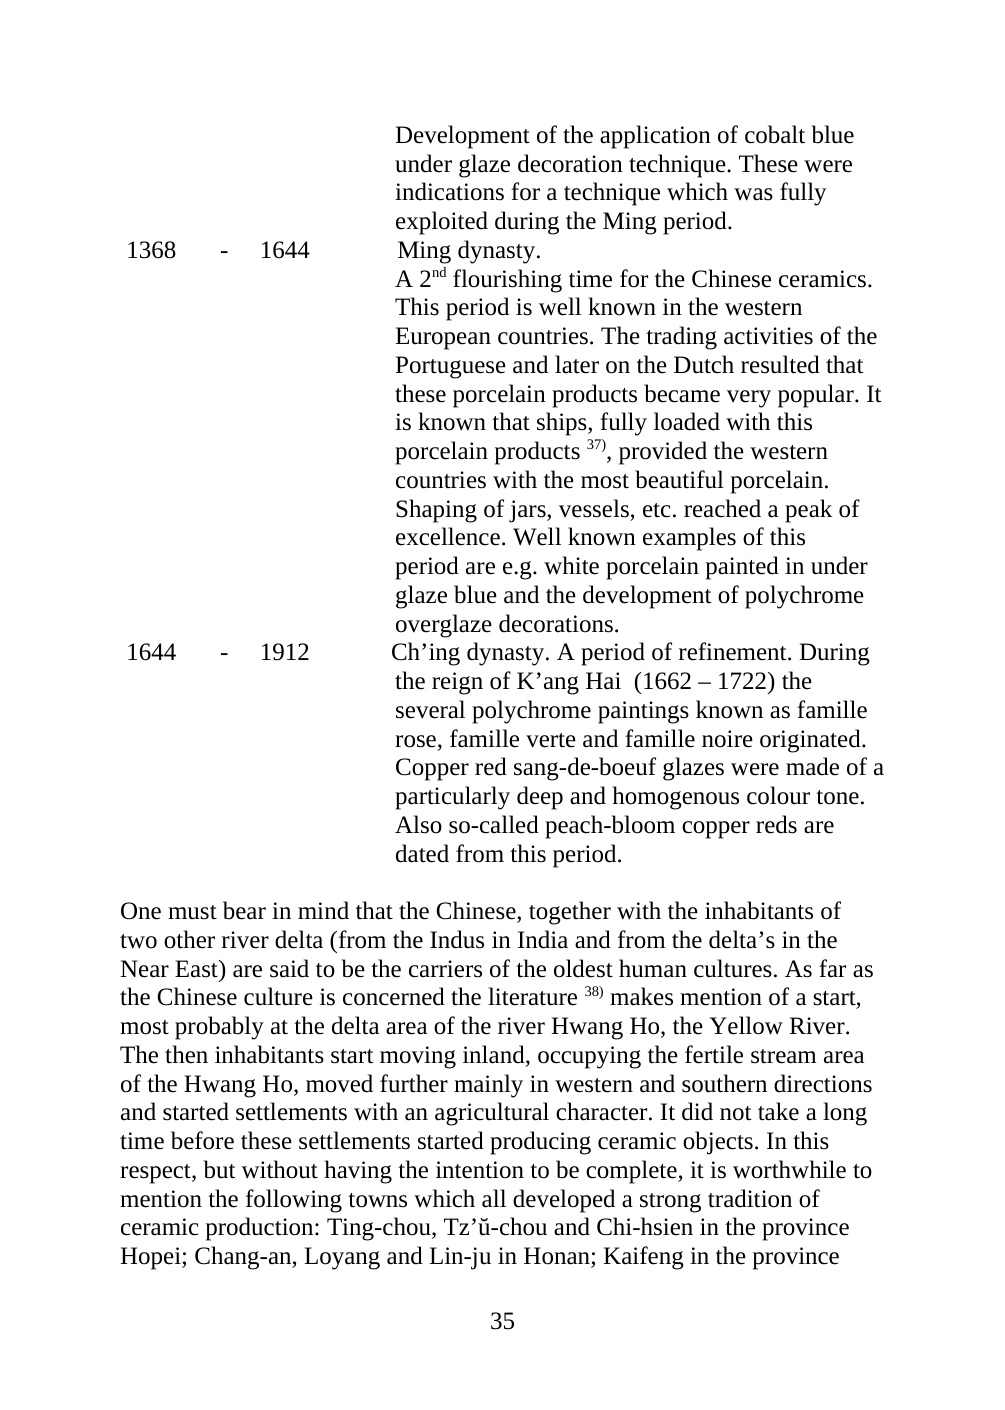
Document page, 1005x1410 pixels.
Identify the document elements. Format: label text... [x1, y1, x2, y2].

text dated from this period. [176, 839, 885, 867]
text is known that ships, fully loaded with this [176, 407, 885, 436]
text 1644 - 1912 Ch’ing dynasty. A period of refinement. During [120, 637, 885, 666]
text Development of the application of cobalt blue [176, 120, 885, 149]
text Shaping of jars, vessels, etc. reached a peak of [176, 494, 885, 522]
text countries with the most beautiful porcelain. [176, 465, 885, 494]
text One must bear in mind that the Chinese, together with the inhabitants of two other river delta (from the Indus in India and from the delta’s in the Near East) are said to be the carriers of the oldest human cultures. As far as the Chinese culture is concerned the literature 38) makes mention of a start, most probably at the delta area of the river Hwang Ho, the Yellow River. The then inhabitants start moving inland, occupying the fertile stream area of the Hwang Ho, moved further mainly in western and southern directions and started settlements with an agricultural character. It did not take a long time before these settlements started producing ceramic objects. In this respect, but without having the intention to be complete, it is worthwhile to mention the following towns which all developed a strong tradition of ceramic production: Ting-chou, Tz’ŭ-chou and Chi-hsien in the province Hopei; Chang-an, Loyang and Lin-ju in Honan; Kaifeng in the province [120, 896, 885, 1270]
text overglaze decorations. [176, 609, 885, 637]
text exploited during the Ming period. [176, 206, 885, 235]
text the reign of K’ang Hai (1662 – 1722) the [120, 666, 885, 695]
text excellence. Well known examples of this [176, 522, 885, 551]
text indications for a technique which was fully [176, 177, 885, 206]
text glaze blue and the development of polychrome [176, 580, 885, 609]
text particularly deep and homogenous colour tone. [176, 781, 885, 810]
text This period is well known in the western [176, 292, 885, 321]
text porcelain products 37), provided the western [176, 436, 885, 465]
text rose, famille verte and famille noire originated. [120, 724, 885, 752]
text European countries. The trading activities of the [176, 321, 885, 350]
text several polychrome paintings known as famille [120, 695, 885, 724]
text Copper red sang-de-boeuf glazes were made of a [120, 752, 885, 781]
text these porcelain products became very popular. It [176, 379, 885, 407]
text Also so-called peach-bloom copper reds are [176, 810, 885, 839]
text A 2nd flourishing time for the Chinese ceramics. [176, 264, 885, 292]
text Portuguese and later on the Dutch resulted that [176, 350, 885, 379]
text 1368 - 1644 Ming dynasty. [120, 235, 885, 264]
text period are e.g. white porcelain painted in under [176, 551, 885, 580]
text under glaze decoration technique. These were [176, 149, 885, 177]
